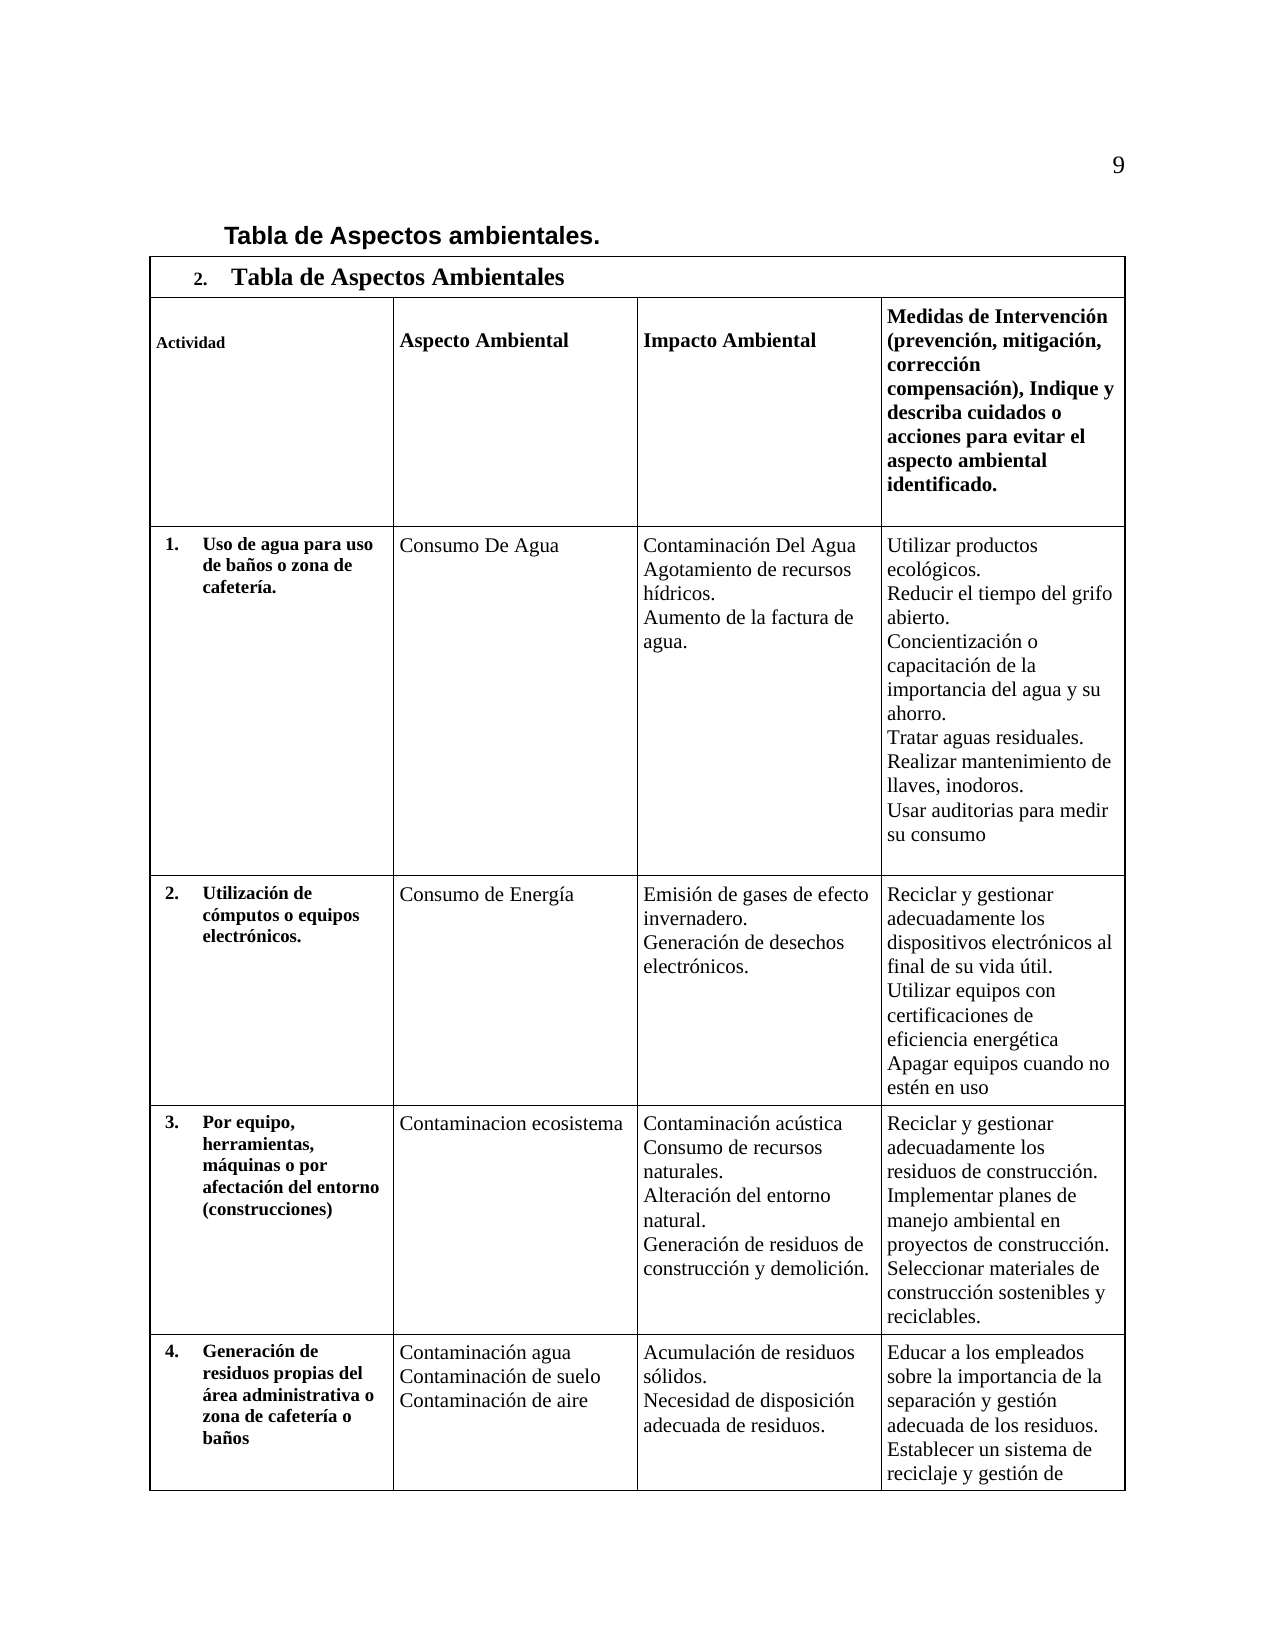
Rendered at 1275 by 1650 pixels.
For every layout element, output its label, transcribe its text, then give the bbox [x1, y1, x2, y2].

table_cell Utilización de cómputos o equipos electrónicos. [151, 876, 393, 1104]
table_cell Contaminación Del Agua Agotamiento de recursos hídricos. Aumento de la factura de agua. [638, 527, 881, 875]
table_cell Reciclar y gestionar adecuadamente los residuos de construcción. Implementar planes de manejo ambiental en proyectos de construcción. Seleccionar materiales de construcción sostenibles y reciclables. [882, 1106, 1124, 1333]
table_cell Contaminación acústica Consumo de recursos naturales. Alteración del entorno natural. Generación de residuos de construcción y demolición. [638, 1106, 881, 1333]
table_cell Utilizar productos ecológicos. Reducir el tiempo del grifo abierto. Concientización o capacitación de la importancia del agua y su ahorro. Tratar aguas residuales. Realizar mantenimiento de llaves, inodoros. Usar auditorias para medir su consumo [882, 527, 1124, 875]
table_cell Medidas de Intervención (prevención, mitigación, corrección compensación), Indique y describa cuidados o acciones para evitar el aspecto ambiental identificado. [882, 298, 1124, 526]
table_cell Contaminacion ecosistema [394, 1106, 637, 1333]
table_cell Educar a los empleados sobre la importancia de la separación y gestión adecuada de los residuos. Establecer un sistema de reciclaje y gestión de [882, 1335, 1124, 1490]
table_cell Contaminación agua Contaminación de suelo Contaminación de aire [394, 1335, 637, 1490]
table_cell Impacto Ambiental [638, 298, 881, 526]
table_cell Por equipo, herramientas, máquinas o por afectación del entorno (construcciones) [151, 1106, 393, 1333]
table_cell Emisión de gases de efecto invernadero. Generación de desechos electrónicos. [638, 876, 881, 1104]
table_cell Generación de residuos propias del área administrativa o zona de cafetería o baños [151, 1335, 393, 1490]
table_cell Actividad [151, 298, 393, 526]
table_cell Uso de agua para uso de baños o zona de cafetería. [151, 527, 393, 875]
table_cell Reciclar y gestionar adecuadamente los dispositivos electrónicos al final de su vida útil. Utilizar equipos con certificaciones de eficiencia energética Apagar equipos cuando no estén en uso [882, 876, 1124, 1104]
table_cell Consumo de Energía [394, 876, 637, 1104]
table_cell Consumo De Agua [394, 527, 637, 875]
table_cell Acumulación de residuos sólidos. Necesidad de disposición adecuada de residuos. [638, 1335, 881, 1490]
table_header Tabla de Aspectos Ambientales [151, 257, 1124, 297]
subtitle Tabla de Aspectos ambientales. [150, 221, 1125, 249]
table_cell Aspecto Ambiental [394, 298, 637, 526]
